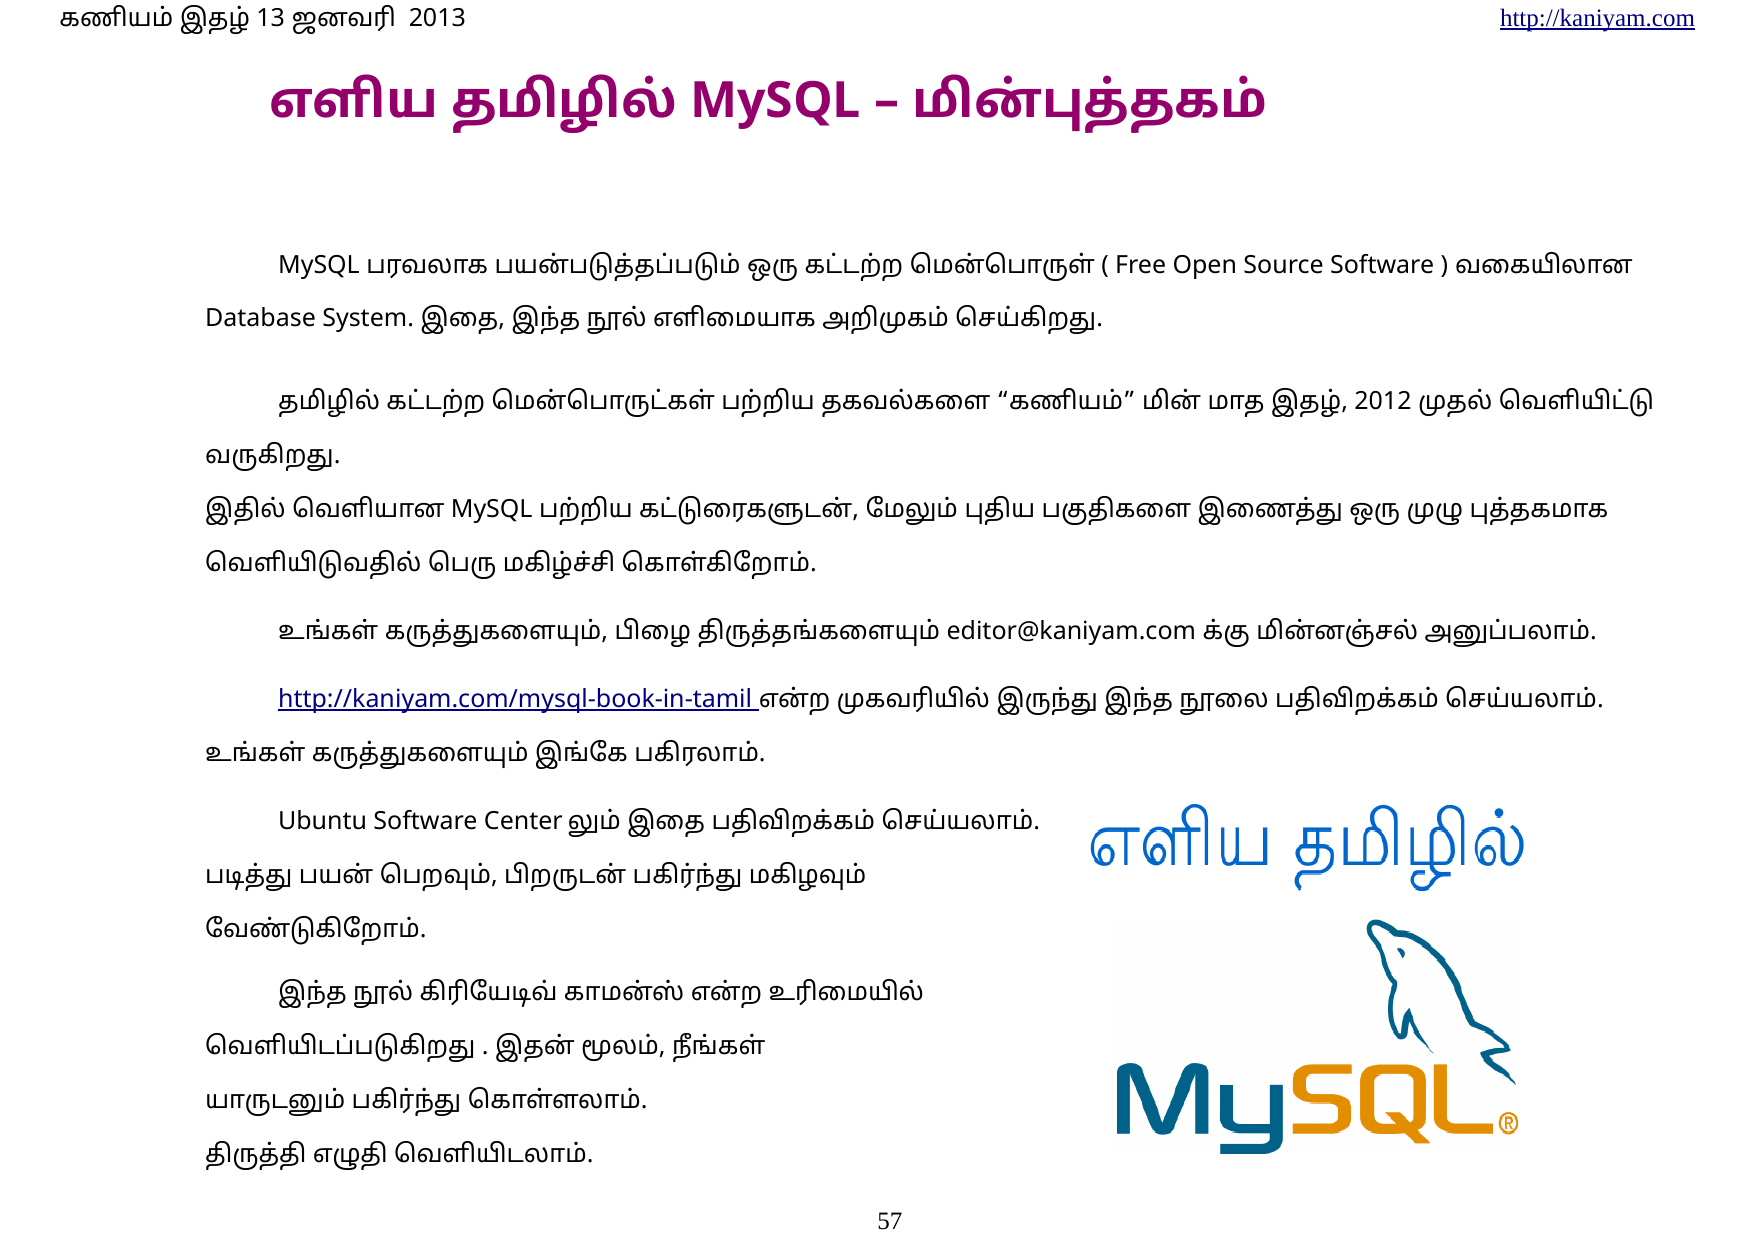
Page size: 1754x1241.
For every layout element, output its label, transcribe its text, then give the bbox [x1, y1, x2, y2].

text [1557, 802, 1695, 947]
text http://kaniyam.com/mysql-book-in-tamil என்ற முகவரியில் இருந்து இந்த நூலை பதிவிறக்கம் செய்யலாம். உங்கள் கருத்துகளையும் இங்கே பகிரலாம். [205, 681, 1695, 771]
text தமிழில் கட்டற்ற மென்பொருட்கள் பற்றிய தகவல்களை “கணியம்” மின் மாத இதழ், 2012 முதல் வெளியிட்டு வருகிறது. இதில் வெளியான MySQL பற்றிய கட்டுரைகளுடன், மேலும் புதிய பகுதிகளை இணைத்து ஒரு முழு புத்தகமாக வெளியிடுவதில் பெரு மகிழ்ச்சி கொள்கிறோம். [205, 383, 1695, 582]
picture [1047, 790, 1557, 1161]
subtitle எளிய தமிழில் MySQL – மின்புத்தகம் [203, 64, 1695, 136]
text உங்கள் கருத்துகளையும், பிழை திருத்தங்களையும் editor@kaniyam.com க்கு மின்னஞ்சல் அனுப்பலாம். [205, 613, 1695, 649]
text இந்த நூல் கிரியேடிவ் காமன்ஸ் என்ற உரிமையில் வெளியிடப்படுகிறது . இதன் மூலம், நீங்கள் யாருடனும் பகிர்ந்து கொள்ளலாம். திருத்தி எழுதி வெளியிடலாம். [205, 978, 1695, 1173]
text Ubuntu Software Centerலும் இதை பதிவிறக்கம் செய்யலாம். படித்து பயன் பெறவும், பிறருடன் பகிர்ந்து மகிழவும் வேண்டுகிறோம். [205, 802, 1047, 947]
text MySQL பரவலாக பயன்படுத்தப்படும் ஒரு கட்டற்ற மென்பொருள் ( Free Open Source Software ) வகையிலான Database System. இதை, இந்த நூல் எளிமையாக அறிமுகம் செய்கிறது. [205, 246, 1695, 335]
